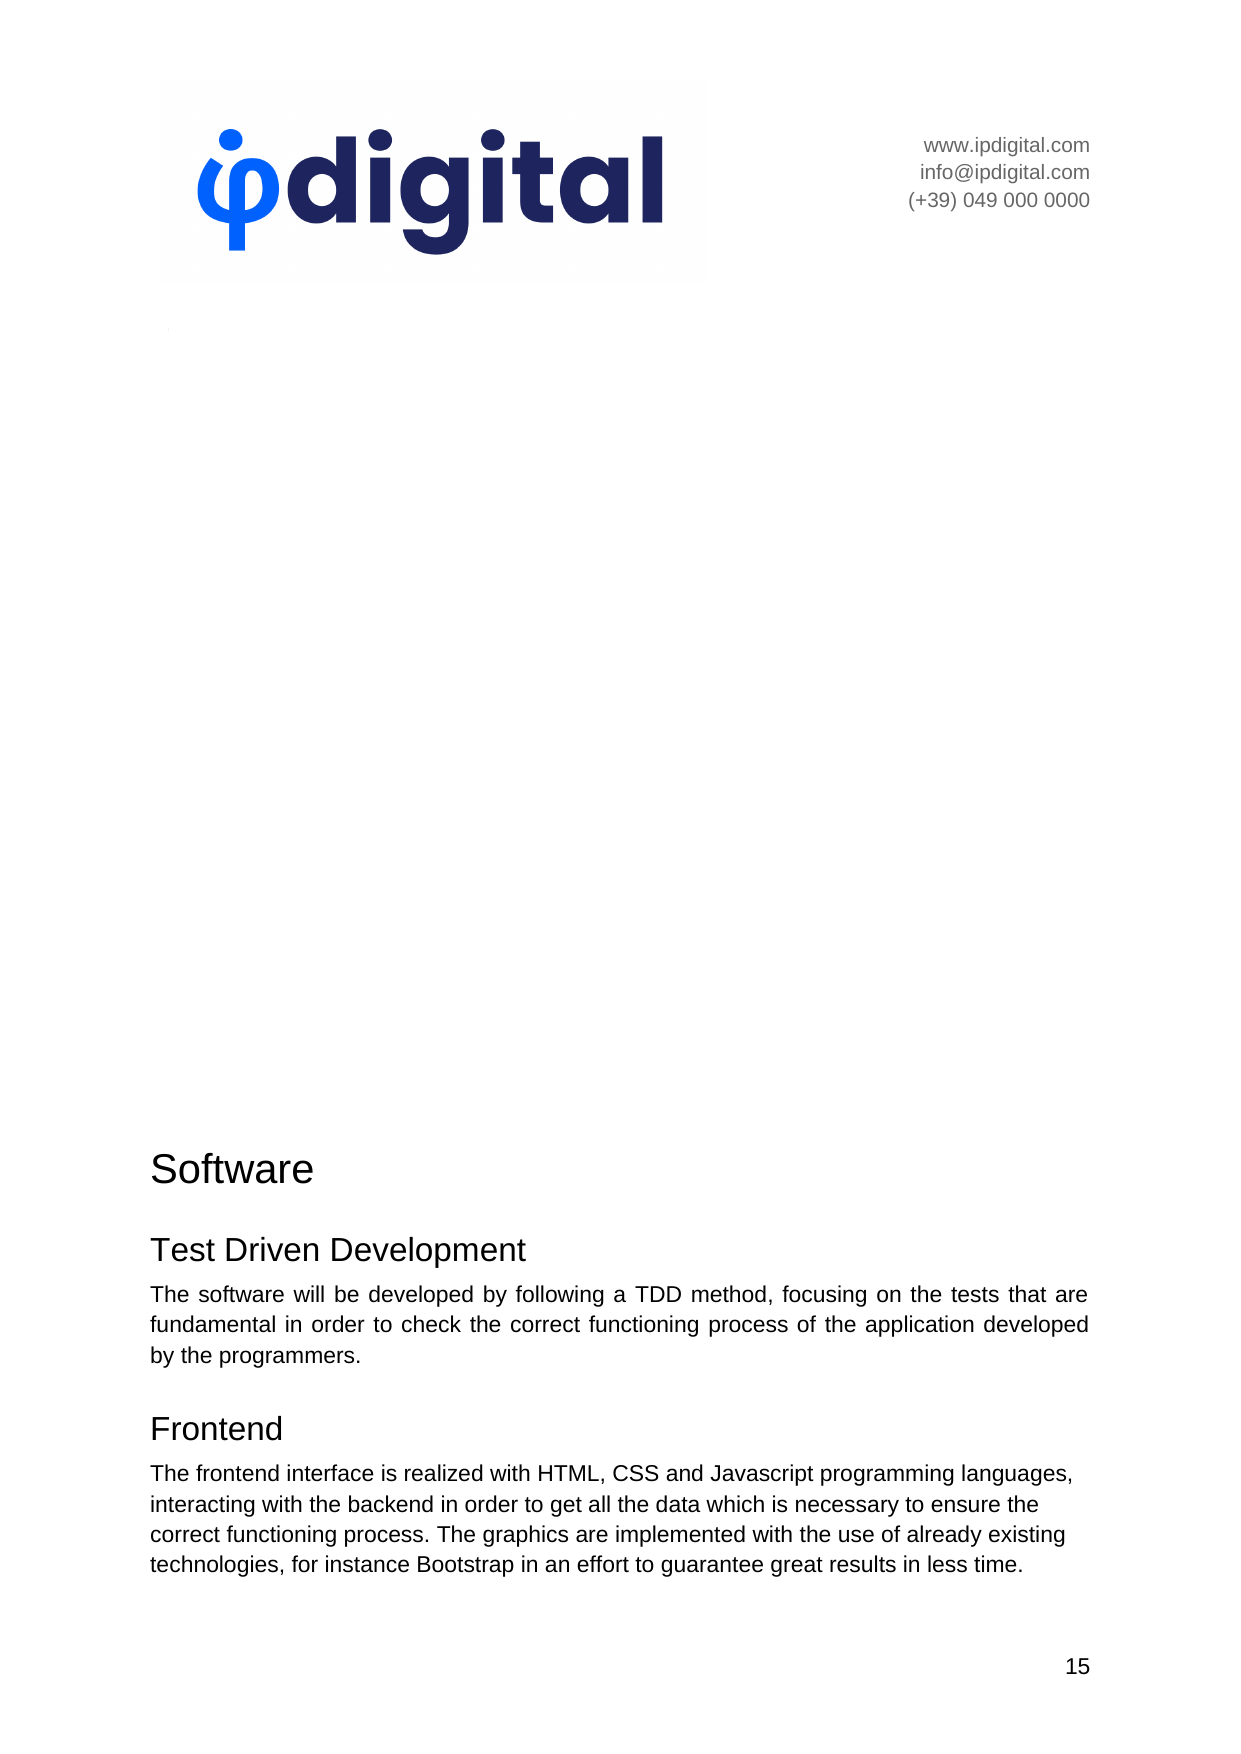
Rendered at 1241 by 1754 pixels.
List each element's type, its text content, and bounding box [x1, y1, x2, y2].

text The frontend interface is realized with HTML, CSS and Javascript programming languages, interacting with the backend in order to get all the data which is necessary to ensure the correct functioning process. The graphics are implemented with the use of already existing technologies, for instance Bootstrap in an effort to guarantee great results in less time. [150, 1460, 1090, 1577]
subtitle Test Driven Development [150, 1230, 1090, 1269]
text The software will be developed by following a TDD method, focusing on the tests that are fundamental in order to check the correct functioning process of the application developed by the programmers. [150, 1281, 1090, 1368]
picture [153, 78, 709, 285]
subtitle Frontend [150, 1409, 1090, 1448]
subtitle Software [150, 1145, 1090, 1193]
